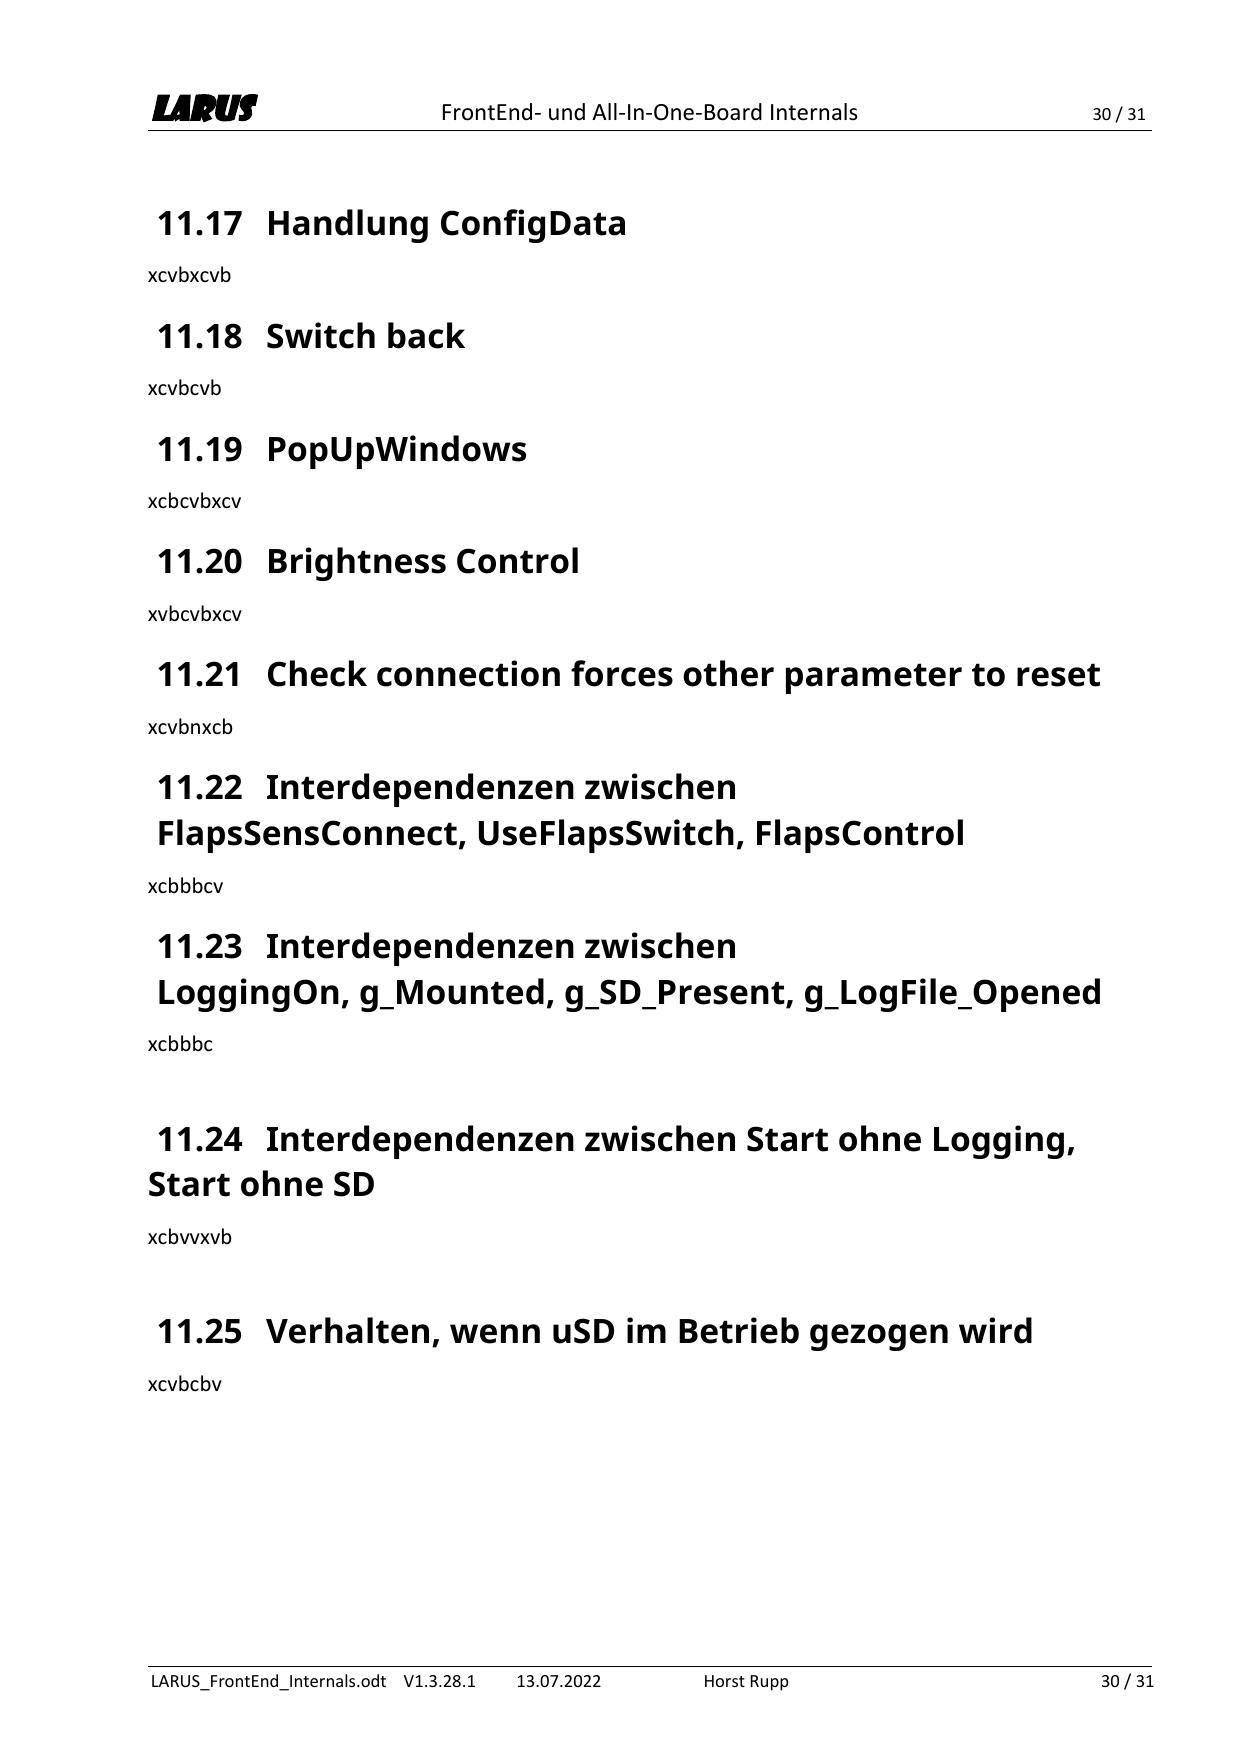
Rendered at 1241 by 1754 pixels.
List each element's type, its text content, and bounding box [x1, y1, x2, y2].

text xcvbcbv [148, 1369, 1152, 1397]
text xcbbbcv [148, 871, 1152, 899]
subtitle Check connection forces other parameter to reset [148, 639, 1152, 697]
text xcvbxcvb [148, 261, 1152, 288]
text xcvbcvb [148, 373, 1152, 401]
subtitle Interdependenzen zwischen FlapsSensConnect, UseFlapsSwitch, FlapsControl [148, 752, 1152, 855]
subtitle Interdependenzen zwischen Start ohne Logging, Start ohne SD [148, 1103, 1152, 1207]
text xcvbnxcb [148, 712, 1152, 740]
subtitle Handlung ConfigData [148, 188, 1152, 245]
subtitle Brightness Control [148, 526, 1152, 584]
text xcbbbc [148, 1029, 1152, 1057]
subtitle Interdependenzen zwischen LoggingOn, g_Mounted, g_SD_Present, g_LogFile_Opened [148, 911, 1152, 1014]
subtitle PopUpWindows [148, 413, 1152, 471]
text xcbcvbxcv [148, 486, 1152, 514]
subtitle Verhalten, wenn uSD im Betrieb gezogen wird [148, 1296, 1152, 1353]
text xvbcvbxcv [148, 599, 1152, 627]
subtitle Switch back [148, 301, 1152, 358]
text xcbvvxvb [148, 1222, 1152, 1250]
